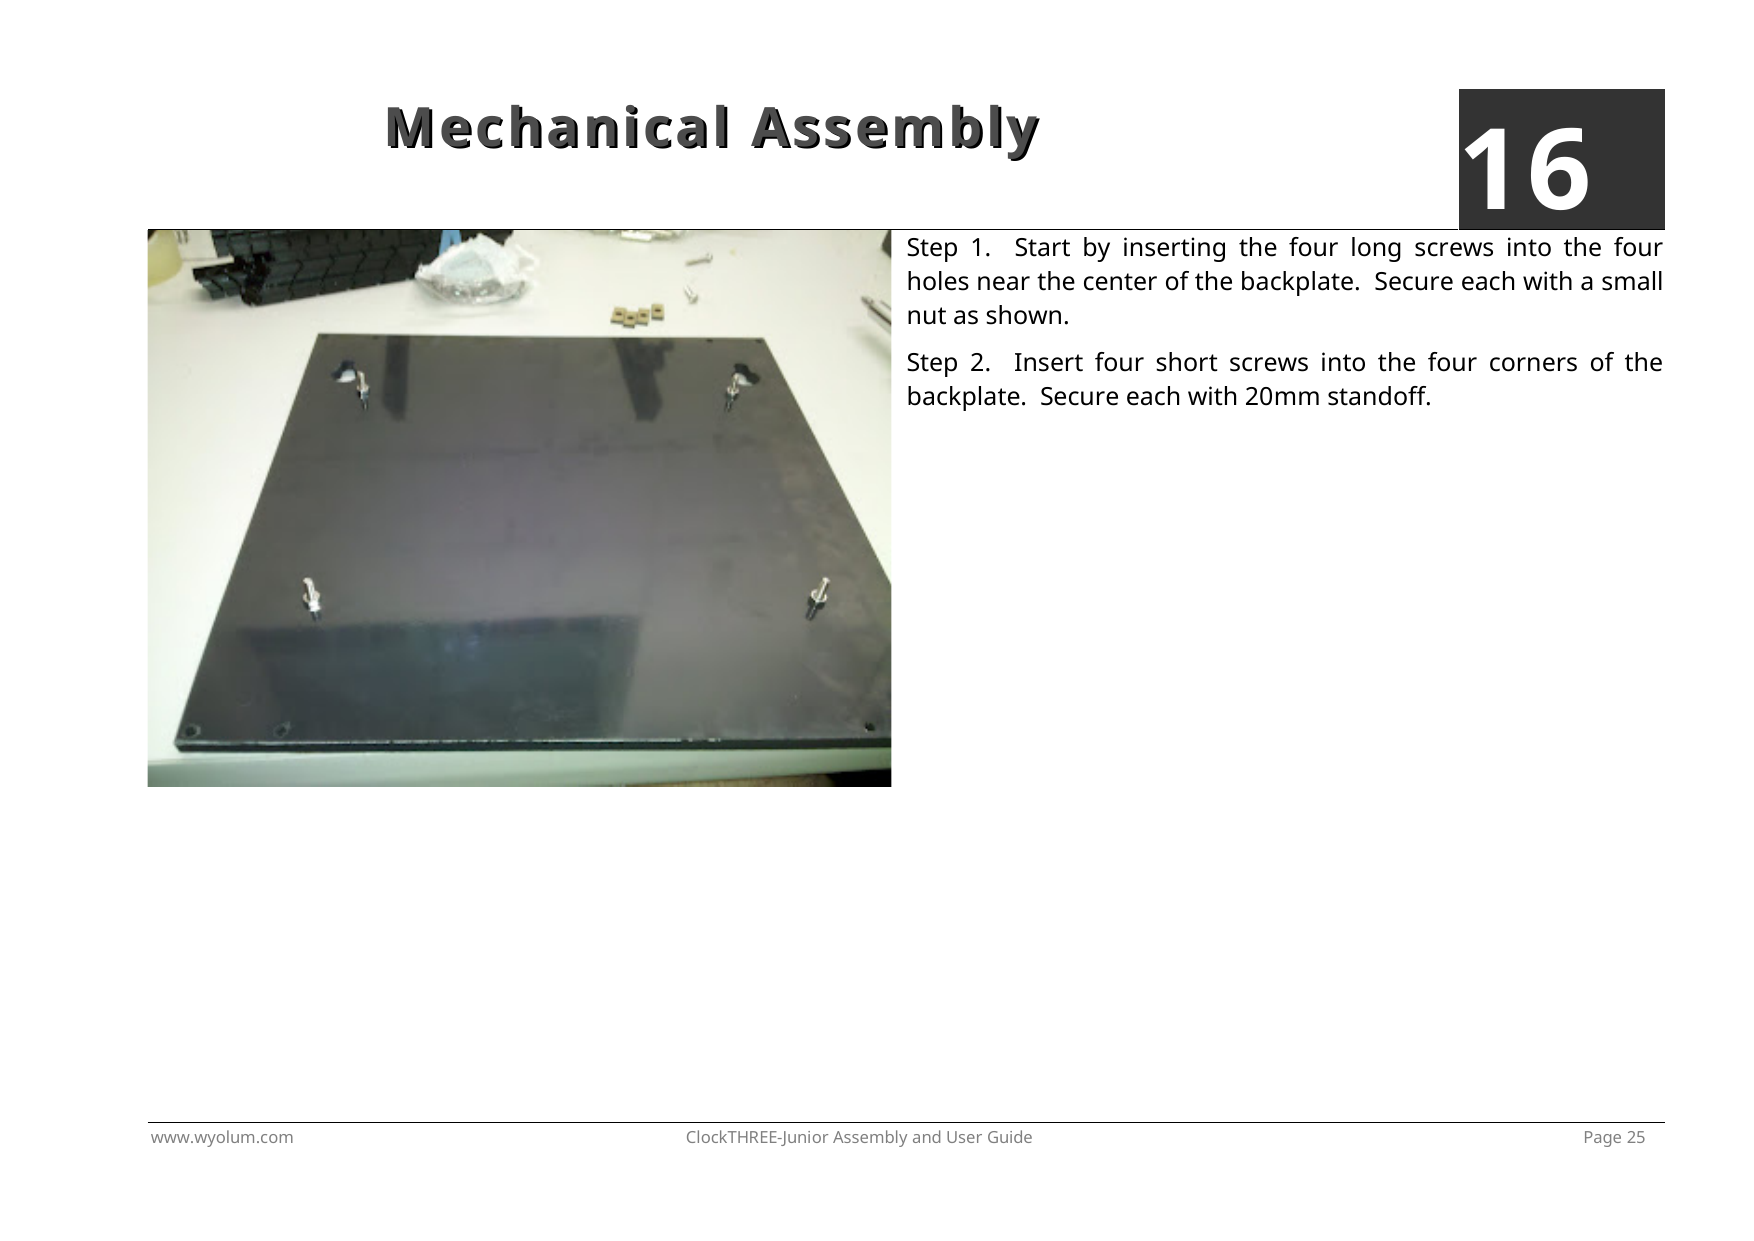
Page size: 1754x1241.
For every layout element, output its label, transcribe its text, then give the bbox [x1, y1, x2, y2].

table_cell [148, 183, 354, 229]
table_cell [354, 183, 1458, 229]
picture [147, 230, 892, 787]
table_header Mechanical Assembly [354, 89, 1458, 183]
table_header [148, 89, 354, 183]
table_header 16 [1459, 89, 1665, 229]
table_header [892, 230, 906, 786]
table_header Step 1. Start by inserting the four long screws into the four holes near the center of the backplate. Secure each with a small nut as shown. Step 2. Insert four short screws into the four corners of the backplate. Secure each with 20mm standoff. [906, 230, 1665, 786]
